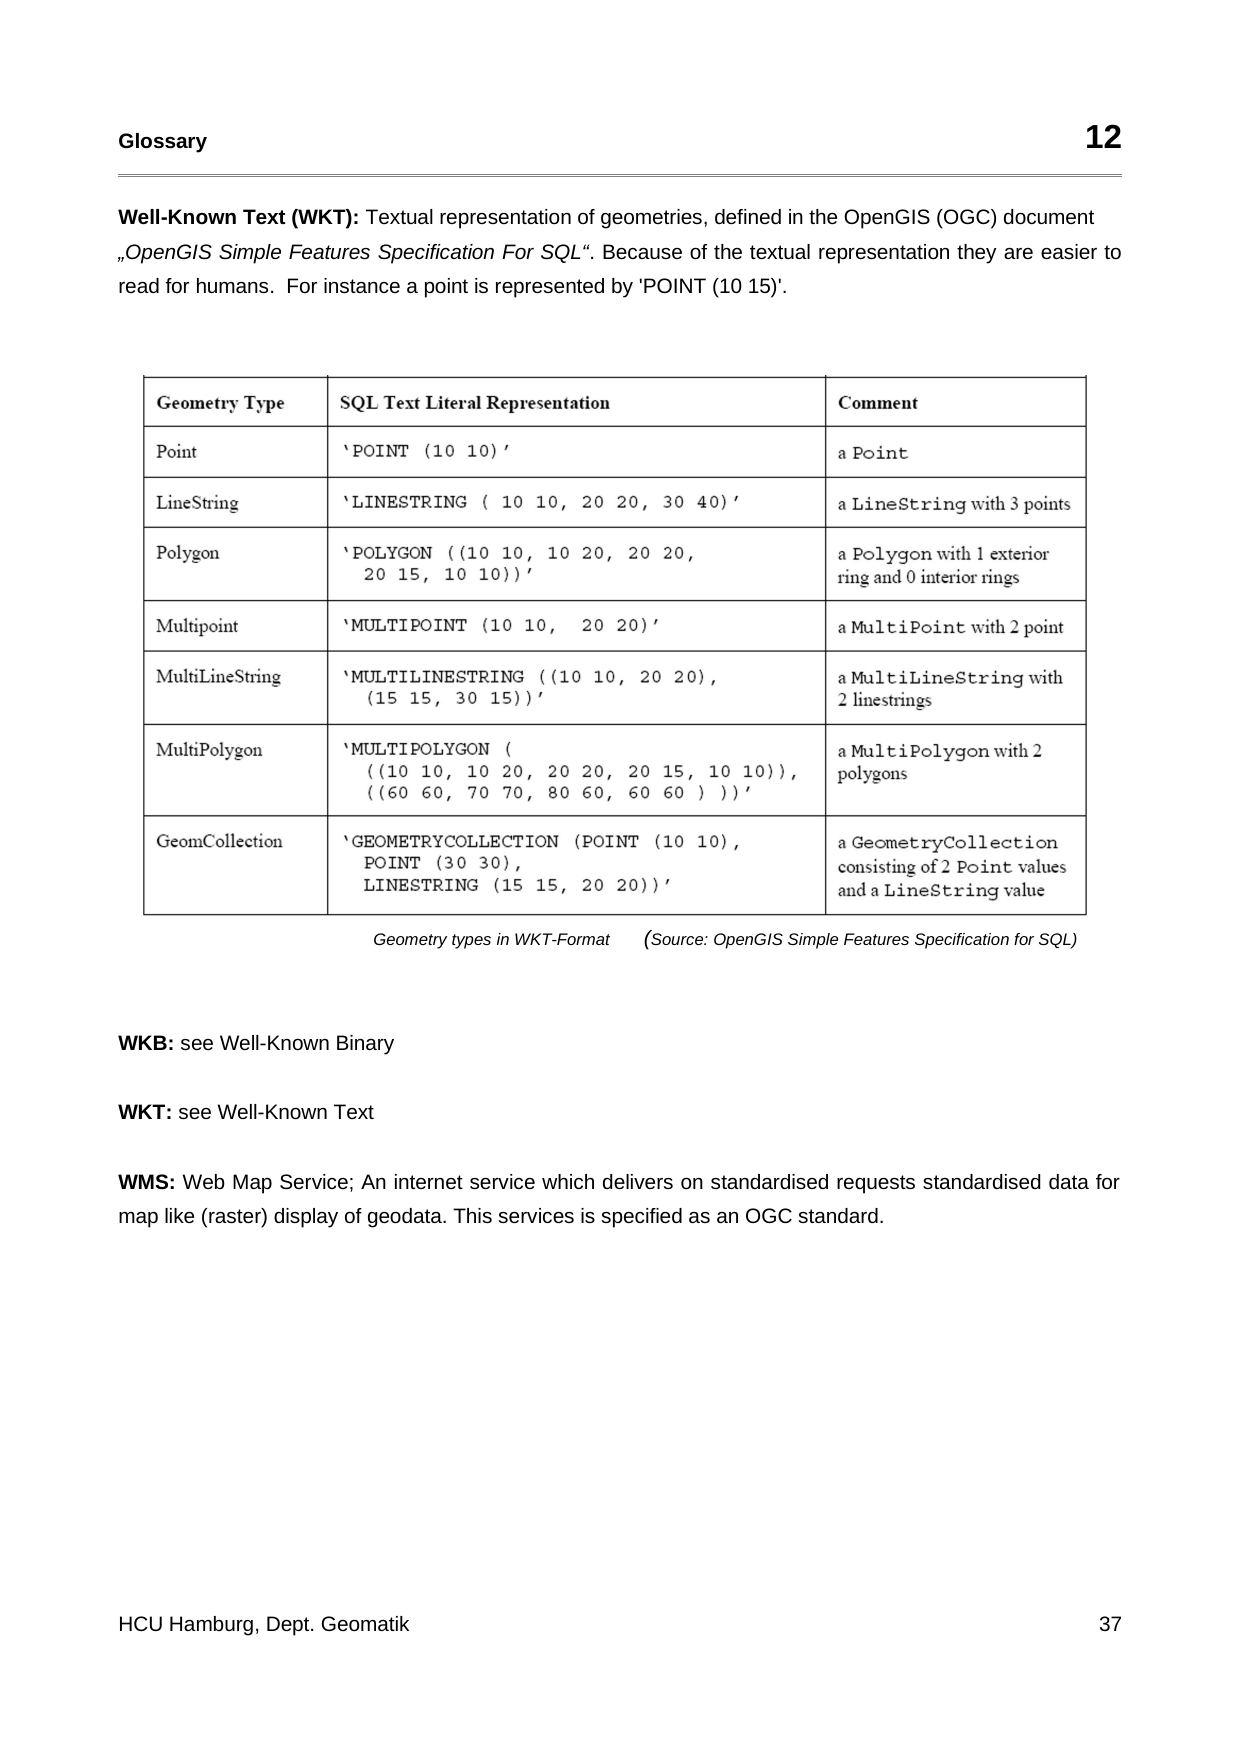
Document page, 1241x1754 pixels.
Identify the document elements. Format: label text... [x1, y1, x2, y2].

text WKB: see Well-Known Binary [118, 1031, 1122, 1054]
text Well-Known Text (WKT): Textual representation of geometries, defined in the OpenGIS (OGC) document „OpenGIS Simple Features Specification For SQL“. Because of the textual representation they are easier to read for humans. For instance a point is represented by 'POINT (10 15)'. [118, 206, 1122, 298]
text WMS: Web Map Service; An internet service which delivers on standardised requests standardised data for map like (raster) display of geodata. This services is specified as an OGC standard. [118, 1170, 1122, 1228]
text Geometry types in WKT-Format (Source: OpenGIS Simple Features Specification for SQL) [118, 379, 1122, 985]
picture [142, 375, 1088, 916]
text WKT: see Well-Known Text [118, 1101, 1122, 1124]
